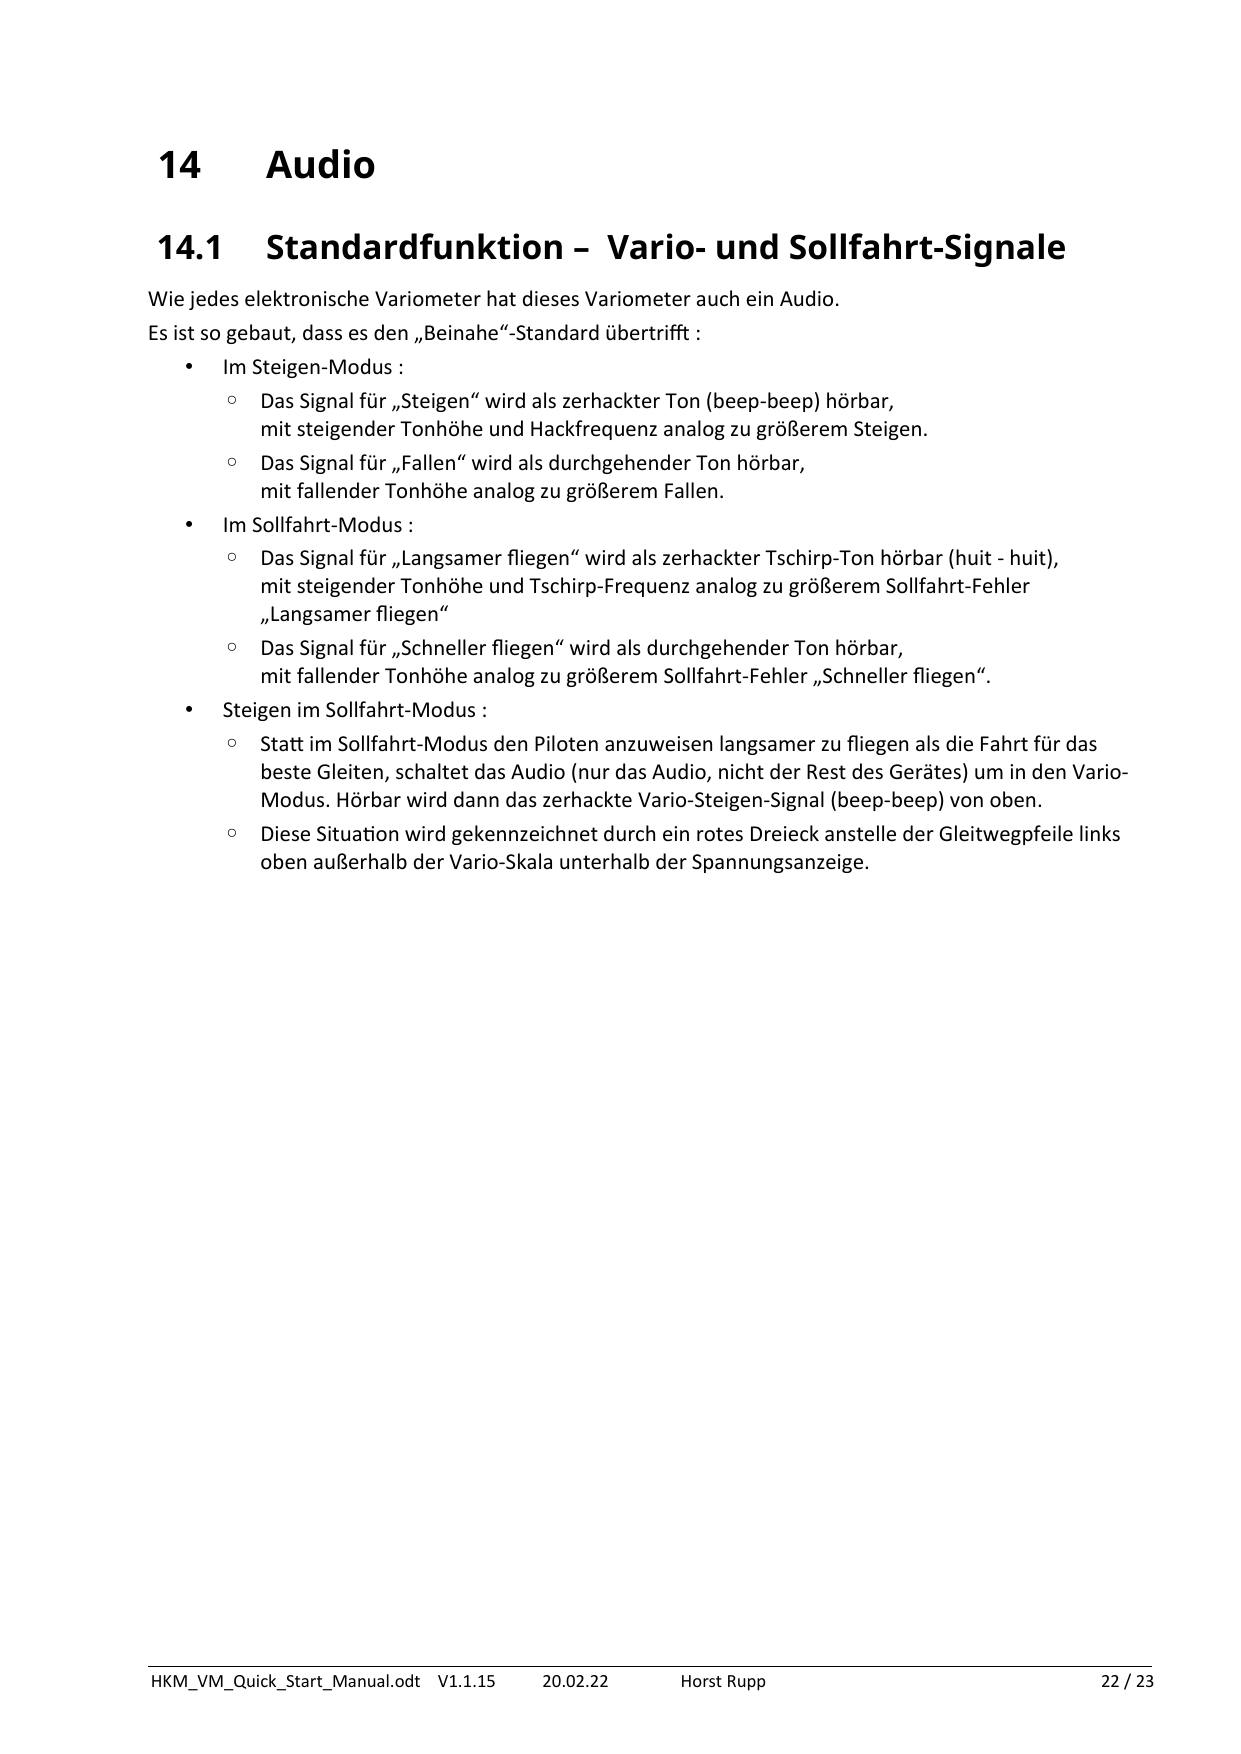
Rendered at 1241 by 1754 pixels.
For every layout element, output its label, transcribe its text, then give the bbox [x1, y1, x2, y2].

list Statt im Sollfahrt-Modus den Piloten anzuweisen langsamer zu fliegen als die Fahrt für das beste Gleiten, schaltet das Audio (nur das Audio, nicht der Rest des Gerätes) um in den Vario-Modus. Hörbar wird dann das zerhackte Vario-Steigen-Signal (beep-beep) von oben. [223, 729, 1152, 813]
subtitle Standardfunktion – Vario- und Sollfahrt-Signale [148, 223, 1152, 269]
text Es ist so gebaut, dass es den „Beinahe“-Standard übertrifft : [148, 318, 1152, 346]
list Das Signal für „Langsamer fliegen“ wird als zerhackter Tschirp-Ton hörbar (huit - huit), mit steigender Tonhöhe und Tschirp-Frequenz analog zu größerem Sollfahrt-Fehler „Langsamer fliegen“ [223, 543, 1152, 628]
list Das Signal für „Fallen“ wird als durchgehender Ton hörbar, mit fallender Tonhöhe analog zu größerem Fallen. [223, 448, 1152, 504]
subtitle Audio [148, 138, 1128, 190]
list Im Steigen-Modus : [185, 352, 1152, 380]
list Das Signal für „Schneller fliegen“ wird als durchgehender Ton hörbar, mit fallender Tonhöhe analog zu größerem Sollfahrt-Fehler „Schneller fliegen“. [223, 633, 1152, 689]
text Wie jedes elektronische Variometer hat dieses Variometer auch ein Audio. [148, 284, 1152, 312]
list Steigen im Sollfahrt-Modus : [185, 695, 1152, 723]
list Im Sollfahrt-Modus : [185, 510, 1152, 538]
list Diese Situation wird gekennzeichnet durch ein rotes Dreieck anstelle der Gleitwegpfeile links oben außerhalb der Vario-Skala unterhalb der Spannungsanzeige. [223, 819, 1152, 875]
list Das Signal für „Steigen“ wird als zerhackter Ton (beep-beep) hörbar, mit steigender Tonhöhe und Hackfrequenz analog zu größerem Steigen. [223, 386, 1152, 442]
